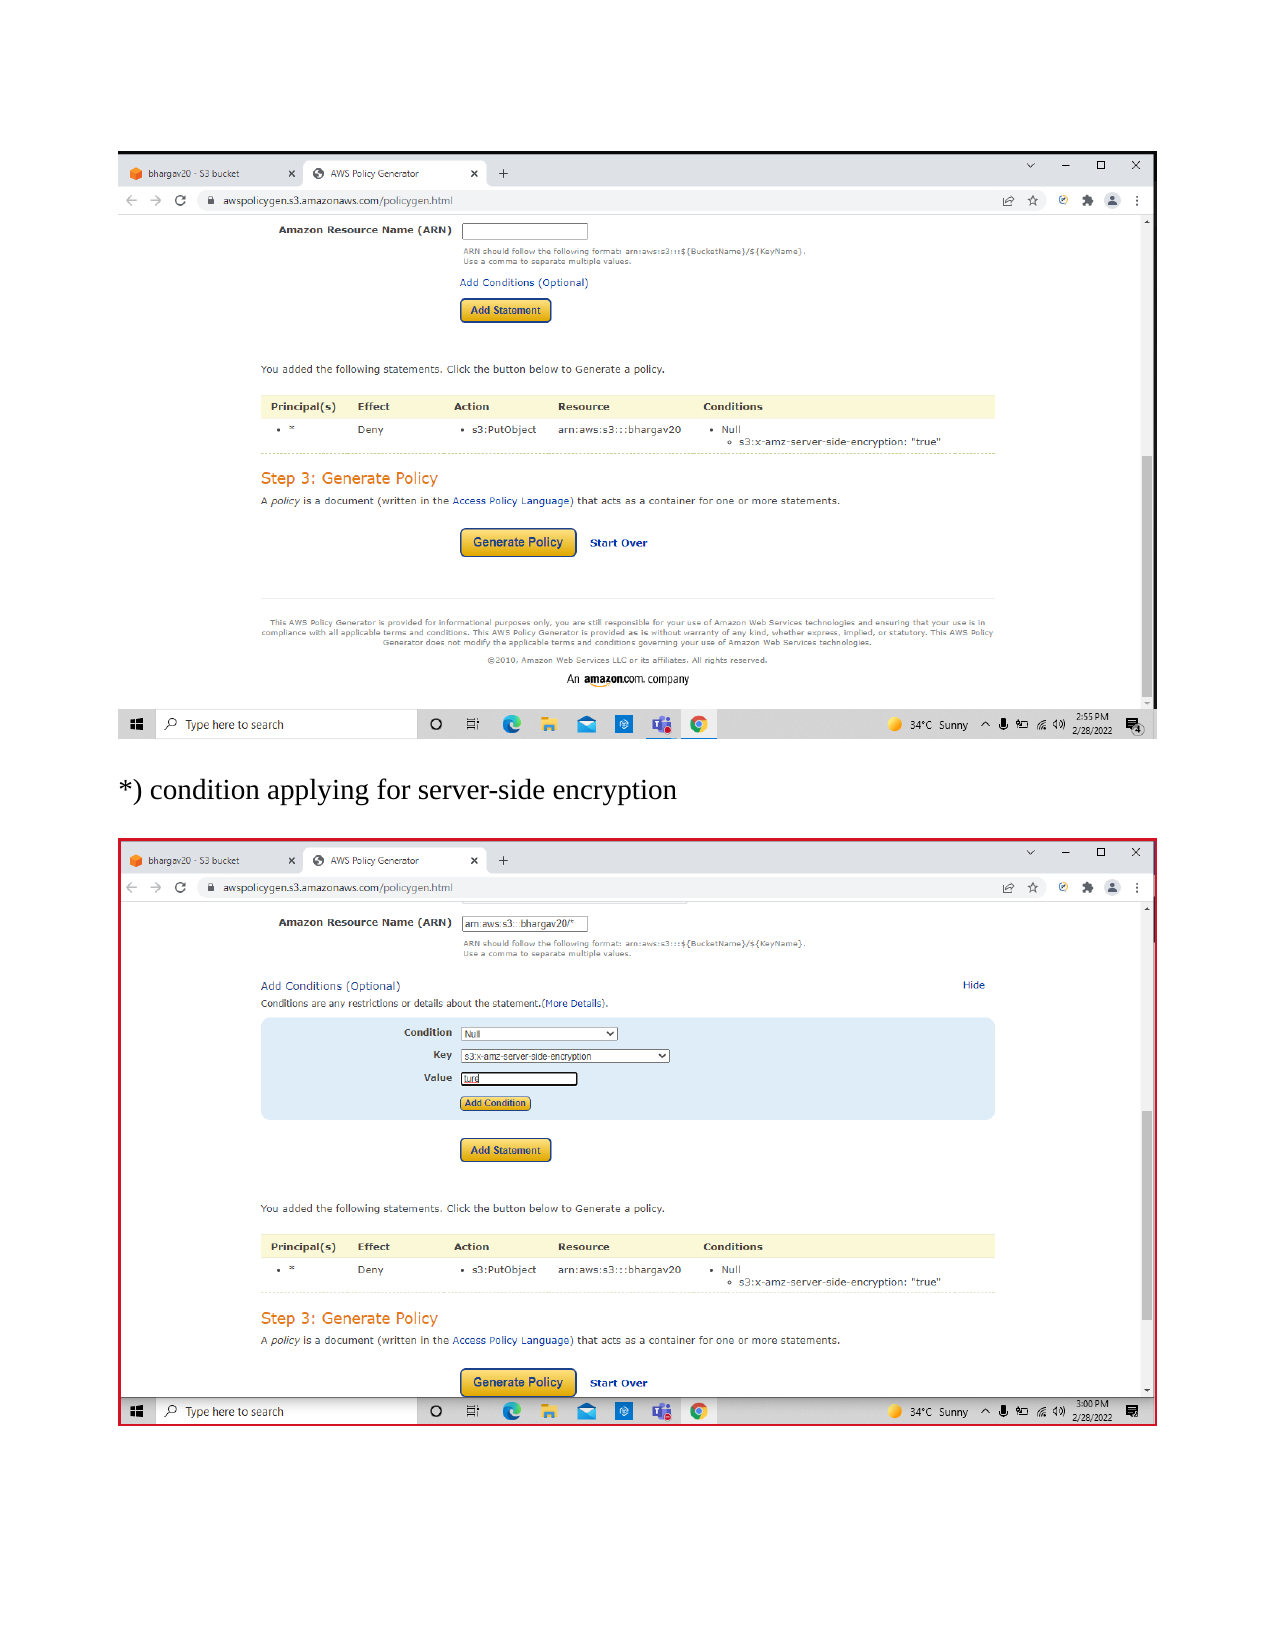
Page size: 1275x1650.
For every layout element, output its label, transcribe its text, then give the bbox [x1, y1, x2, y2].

picture [118, 151, 1157, 739]
picture [118, 838, 1157, 1426]
text *) condition applying for server-side encryption [118, 772, 1157, 805]
